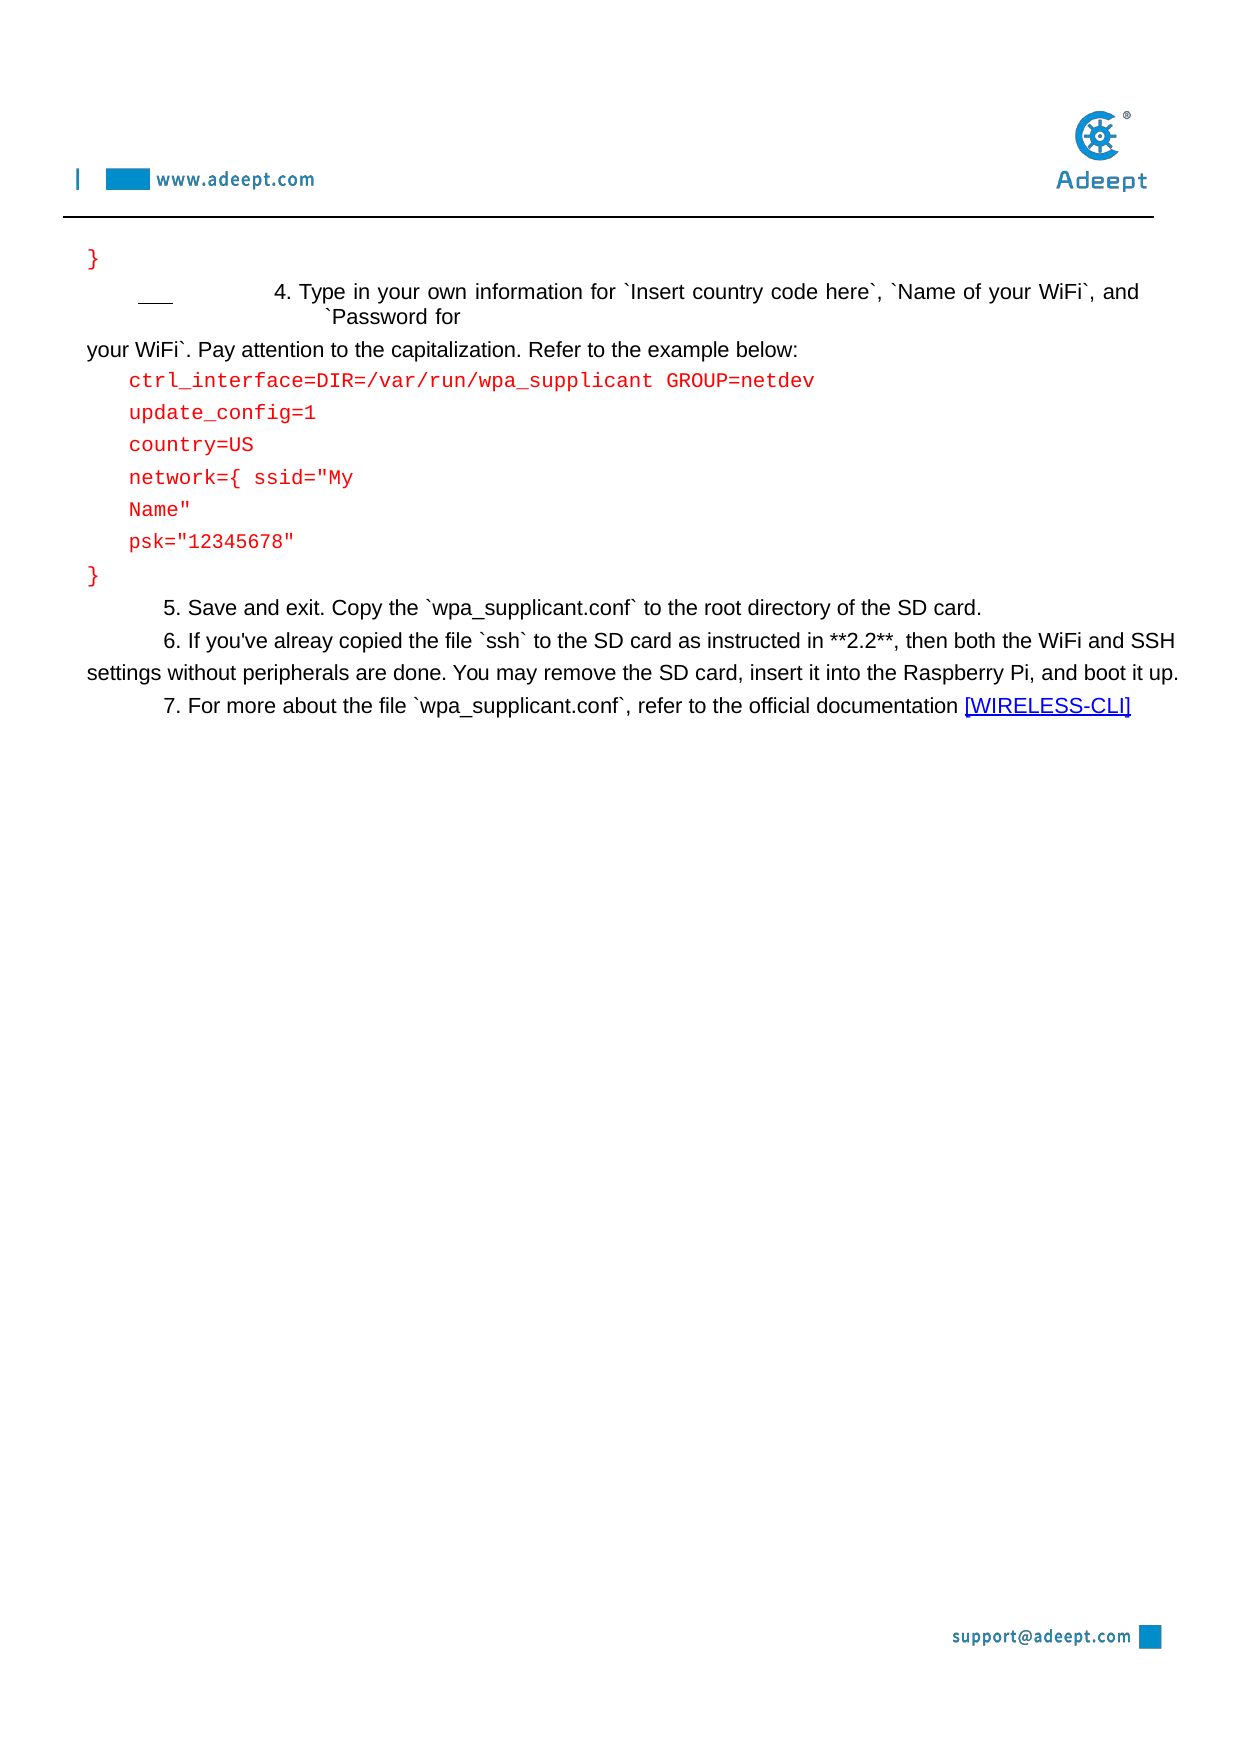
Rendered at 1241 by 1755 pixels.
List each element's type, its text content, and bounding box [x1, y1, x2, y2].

picture [1056, 111, 1147, 192]
list Type in your own information for `Insert country code here`, `Name of your WiFi`, and `Password for [163, 279, 1195, 329]
text } [87, 563, 1195, 588]
text settings without peripherals are done. You may remove the SD card, insert it into the Raspberry Pi, and boot it up. [87, 660, 1195, 685]
picture [75, 167, 343, 191]
list For more about the file `wpa_supplicant.conf`, refer to the official documentation [WIRELESS-CLI] [163, 693, 1195, 718]
list If you've alreay copied the file `ssh` to the SD card as instructed in **2.2**, then both the WiFi and SSH [163, 628, 1195, 653]
list Save and exit. Copy the `wpa_supplicant.conf` to the root directory of the SD card. [163, 595, 1195, 620]
text country=US network={ ssid="MyName" psk="12345678" [128, 434, 364, 555]
text } [87, 247, 1195, 272]
text your WiFi`. Pay attention to the capitalization. Refer to the example below: ctrl_interface=DIR=/var/run/wpa_supplicant GROUP=netdev update_config=1 [87, 337, 994, 426]
picture [947, 1625, 1139, 1649]
